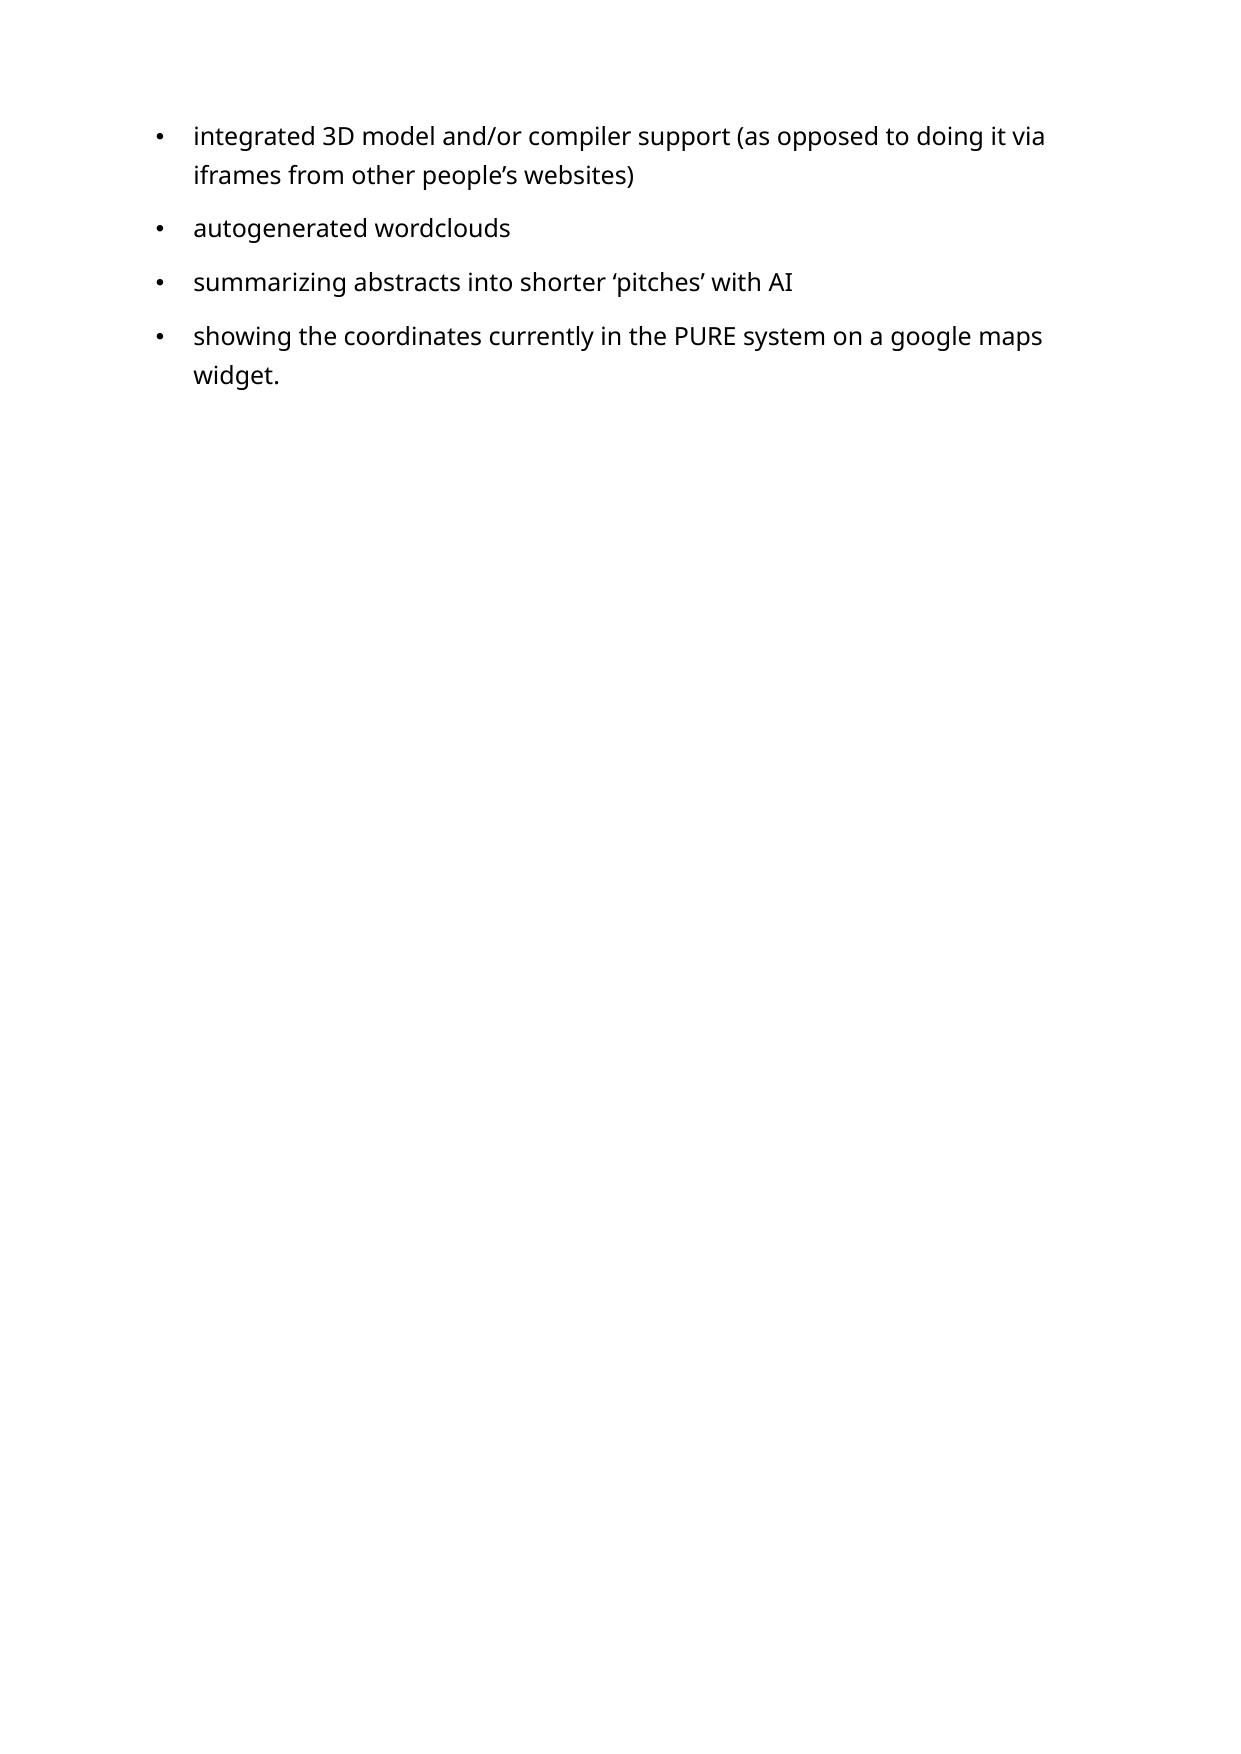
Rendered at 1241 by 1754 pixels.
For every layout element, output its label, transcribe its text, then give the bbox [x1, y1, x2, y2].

list summarizing abstracts into shorter ‘pitches’ with AI [156, 265, 1122, 299]
list integrated 3D model and/or compiler support (as opposed to doing it via iframes from other people’s websites) [156, 118, 1122, 191]
list autogenerated wordclouds [156, 211, 1122, 245]
list showing the coordinates currently in the PURE system on a google maps widget. [156, 318, 1122, 392]
